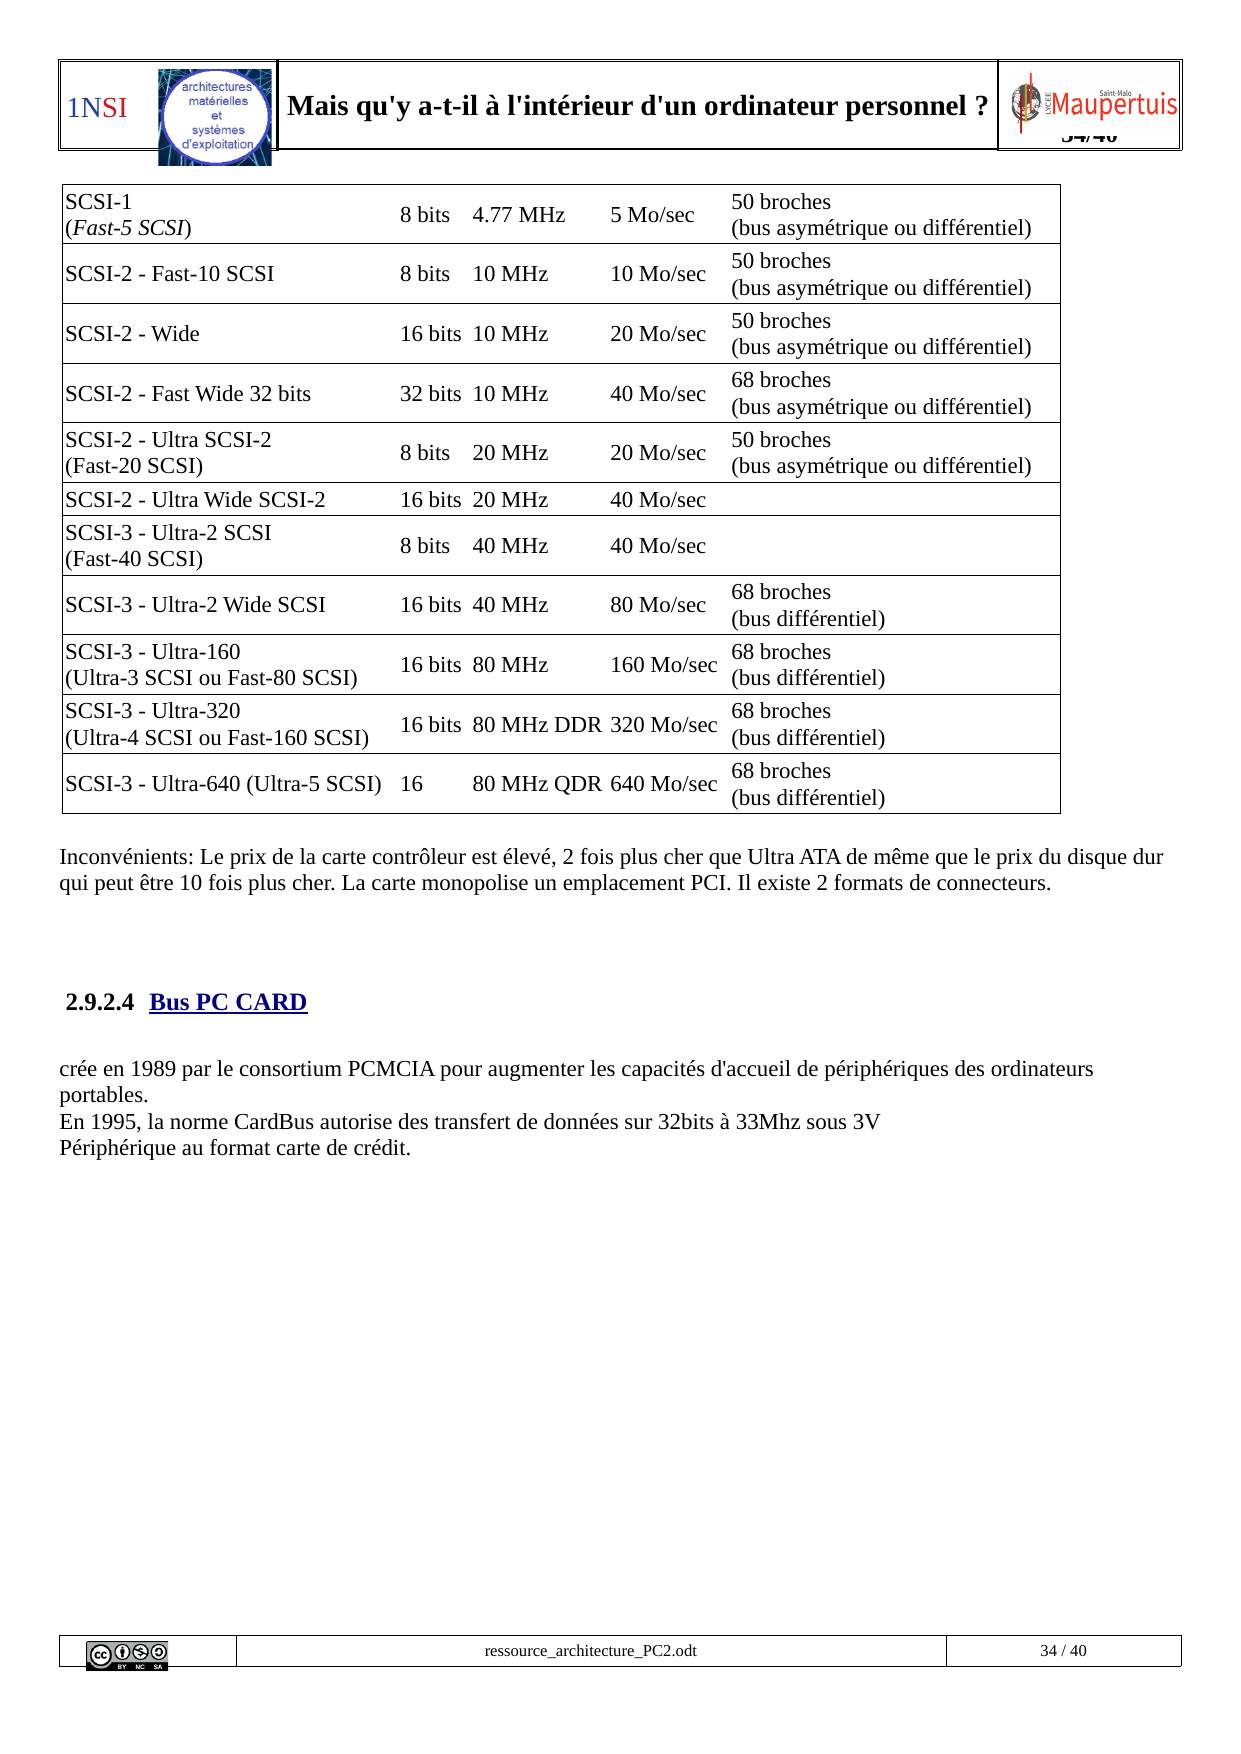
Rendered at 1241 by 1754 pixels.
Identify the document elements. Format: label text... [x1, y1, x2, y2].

table_cell 16 [397, 754, 469, 813]
table_cell SCSI-3 - Ultra-2 Wide SCSI [63, 576, 397, 634]
table_cell 40 MHz [470, 576, 607, 634]
table_cell 160 Mo/sec [607, 635, 728, 694]
table_cell 80 MHz [470, 635, 607, 694]
picture [158, 69, 272, 166]
table_header 8 bits [397, 185, 469, 243]
table_cell 80 MHz DDR [470, 695, 607, 753]
table_cell SCSI-3 - Ultra-640 (Ultra-5 SCSI) [63, 754, 397, 813]
table_cell 80 Mo/sec [607, 576, 728, 634]
table_cell 68 broches (bus différentiel) [728, 635, 1060, 694]
table_cell 20 Mo/sec [607, 423, 728, 482]
table_cell SCSI-3 - Ultra-2 SCSI (Fast-40 SCSI) [63, 516, 397, 574]
text crée en 1989 par le consortium PCMCIA pour augmenter les capacités d'accueil de périphériques des ordinateurs portables. [59, 1055, 1181, 1108]
table_cell [728, 483, 1060, 515]
table_cell 40 Mo/sec [607, 483, 728, 515]
table_cell 16 bits [397, 304, 469, 362]
table_cell 16 bits [397, 695, 469, 753]
table_header 4.77 MHz [470, 185, 607, 243]
table_cell SCSI-2 - Ultra Wide SCSI-2 [63, 483, 397, 515]
picture [1011, 70, 1179, 136]
table_cell SCSI-2 - Ultra SCSI-2 (Fast-20 SCSI) [63, 423, 397, 482]
table_cell 8 bits [397, 516, 469, 574]
table_cell SCSI-2 - Wide [63, 304, 397, 362]
picture [86, 1641, 169, 1672]
table_cell 40 MHz [470, 516, 607, 574]
table_cell 16 bits [397, 576, 469, 634]
table_cell 40 Mo/sec [607, 364, 728, 422]
table_cell 20 MHz [470, 483, 607, 515]
table_cell 8 bits [397, 423, 469, 482]
table_cell 10 Mo/sec [607, 244, 728, 303]
text Inconvénients: Le prix de la carte contrôleur est élevé, 2 fois plus cher que Ultra ATA de même que le prix du disque dur qui peut être 10 fois plus cher. La carte monopolise un emplacement PCI. Il existe 2 formats de connecteurs. [59, 843, 1181, 896]
subtitle Bus PC CARD [59, 987, 1181, 1016]
table_cell 20 MHz [470, 423, 607, 482]
table_cell 68 broches (bus différentiel) [728, 695, 1060, 753]
text Périphérique au format carte de crédit. [59, 1134, 1181, 1160]
table_cell 16 bits [397, 483, 469, 515]
table_cell SCSI-2 - Fast Wide 32 bits [63, 364, 397, 422]
text En 1995, la norme CardBus autorise des transfert de données sur 32bits à 33Mhz sous 3V [59, 1108, 1181, 1134]
table_cell SCSI-3 - Ultra-320 (Ultra-4 SCSI ou Fast-160 SCSI) [63, 695, 397, 753]
table_cell 16 bits [397, 635, 469, 694]
table_cell 10 MHz [470, 364, 607, 422]
table_cell 40 Mo/sec [607, 516, 728, 574]
table_cell 68 broches (bus différentiel) [728, 754, 1060, 813]
table_header [59, 176, 1063, 817]
table_cell 32 bits [397, 364, 469, 422]
table_header 5 Mo/sec [607, 185, 728, 243]
table_cell 320 Mo/sec [607, 695, 728, 753]
table_cell 50 broches (bus asymétrique ou différentiel) [728, 304, 1060, 362]
table_cell 640 Mo/sec [607, 754, 728, 813]
table_header SCSI-1 (Fast-5 SCSI) [63, 185, 397, 243]
table_cell SCSI-3 - Ultra-160 (Ultra-3 SCSI ou Fast-80 SCSI) [63, 635, 397, 694]
table_cell 68 broches (bus différentiel) [728, 576, 1060, 634]
table_cell [728, 516, 1060, 574]
table_cell SCSI-2 - Fast-10 SCSI [63, 244, 397, 303]
table_cell 80 MHz QDR [470, 754, 607, 813]
table_cell 10 MHz [470, 244, 607, 303]
table_cell 8 bits [397, 244, 469, 303]
table_cell 50 broches (bus asymétrique ou différentiel) [728, 244, 1060, 303]
table_cell 20 Mo/sec [607, 304, 728, 362]
table_cell 50 broches (bus asymétrique ou différentiel) [728, 423, 1060, 482]
table_header 50 broches (bus asymétrique ou différentiel) [728, 185, 1060, 243]
table_cell 68 broches (bus asymétrique ou différentiel) [728, 364, 1060, 422]
table_cell 10 MHz [470, 304, 607, 362]
